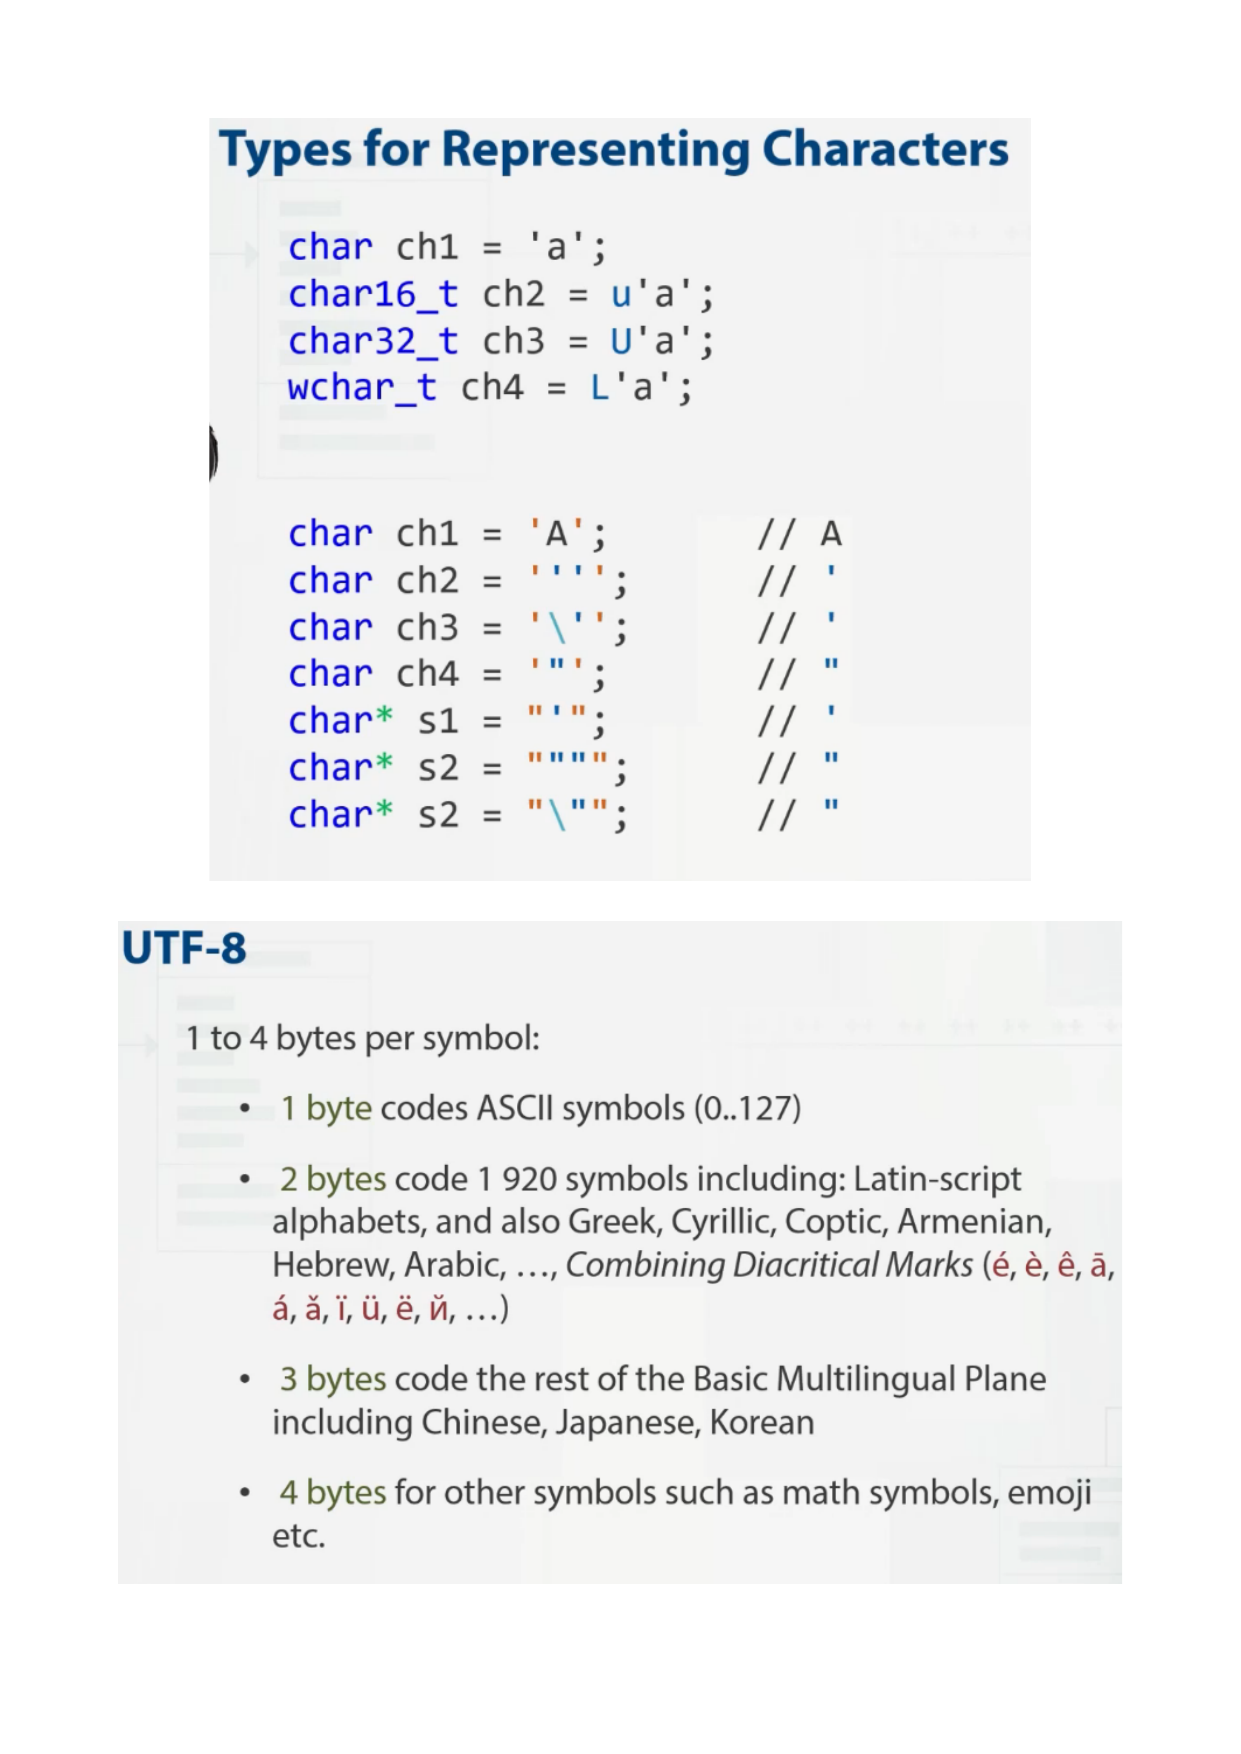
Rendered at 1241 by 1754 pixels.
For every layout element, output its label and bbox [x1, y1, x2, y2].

picture [118, 921, 1123, 1584]
picture [209, 118, 1031, 881]
